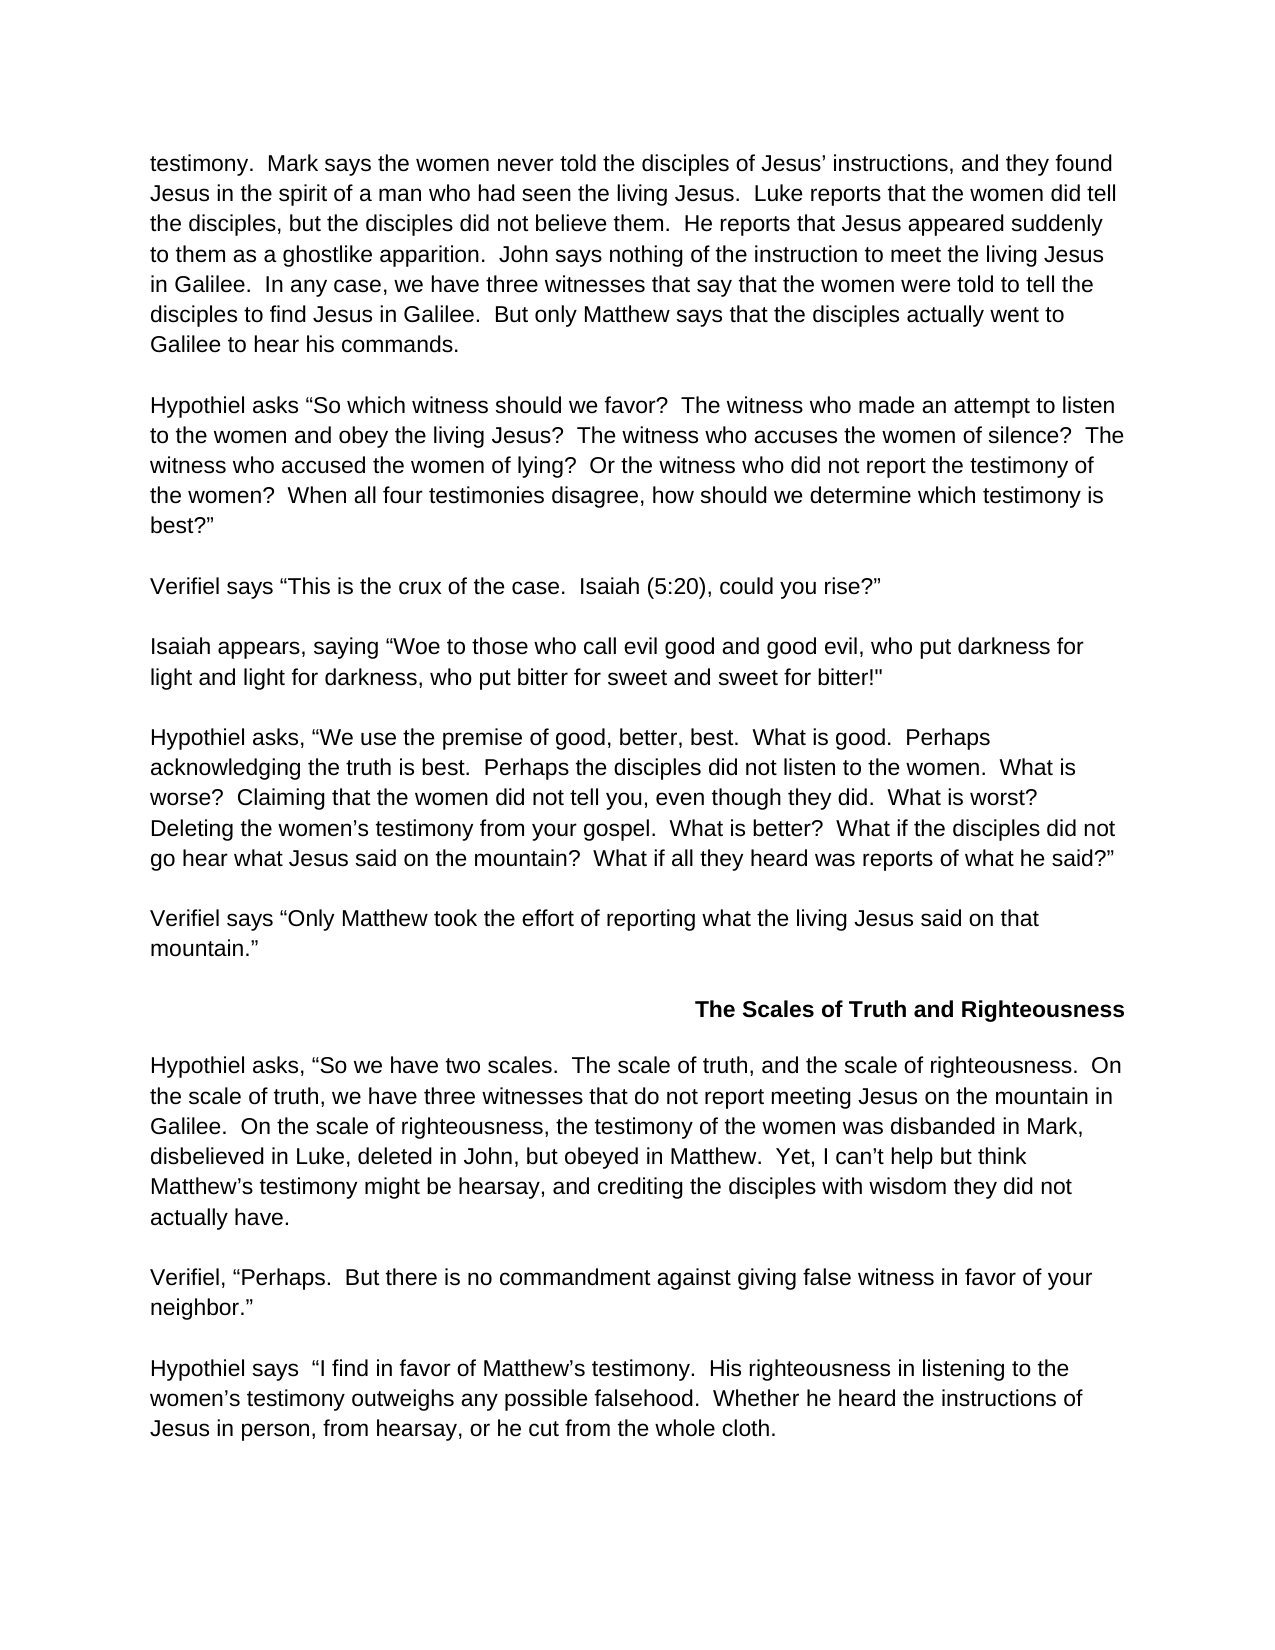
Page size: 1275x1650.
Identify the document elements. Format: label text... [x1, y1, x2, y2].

subtitle The Scales of Truth and Righteousness [150, 996, 1125, 1022]
text Hypothiel asks, “We use the premise of good, better, best. What is good. Perhaps acknowledging the truth is best. Perhaps the disciples did not listen to the women. What is worse? Claiming that the women did not tell you, even though they did. What is worst? Deleting the women’s testimony from your gospel. What is better? What if the disciples did not go hear what Jesus said on the mountain? What if all they heard was reports of what he said?” [150, 724, 1125, 871]
text Verifiel says “This is the crux of the case. Isaiah (5:20), could you rise?” [150, 573, 1125, 599]
text testimony. Mark says the women never told the disciples of Jesus’ instructions, and they found Jesus in the spirit of a man who had seen the living Jesus. Luke reports that the women did tell the disciples, but the disciples did not believe them. He reports that Jesus appeared suddenly to them as a ghostlike apparition. John says nothing of the instruction to meet the living Jesus in Galilee. In any case, we have three witnesses that say that the women were told to tell the disciples to find Jesus in Galilee. But only Matthew says that the disciples actually went to Galilee to hear his commands. [150, 150, 1125, 358]
text Verifiel says “Only Matthew took the effort of reporting what the living Jesus said on that mountain.” [150, 905, 1125, 962]
text Verifiel, “Perhaps. But there is no commandment against giving false witness in favor of your neighbor.” [150, 1264, 1125, 1320]
text Hypothiel asks, “So we have two scales. The scale of truth, and the scale of righteousness. On the scale of truth, we have three witnesses that do not report meeting Jesus on the mountain in Galilee. On the scale of righteousness, the testimony of the women was disbanded in Mark, disbelieved in Luke, deleted in John, but obeyed in Matthew. Yet, I can’t help but think Matthew’s testimony might be hearsay, and crediting the disciples with wisdom they did not actually have. [150, 1052, 1125, 1230]
text Hypothiel asks “So which witness should we favor? The witness who made an attempt to listen to the women and obey the living Jesus? The witness who accuses the women of silence? The witness who accused the women of lying? Or the witness who did not report the testimony of the women? When all four testimonies disagree, how should we determine which testimony is best?” [150, 392, 1125, 539]
text Isaiah appears, saying “Woe to those who call evil good and good evil, who put darkness for light and light for darkness, who put bitter for sweet and sweet for bitter!" [150, 633, 1125, 690]
text Hypothiel says “I find in favor of Matthew’s testimony. His righteousness in listening to the women’s testimony outweighs any possible falsehood. Whether he heard the instructions of Jesus in person, from hearsay, or he cut from the whole cloth. [150, 1354, 1125, 1441]
